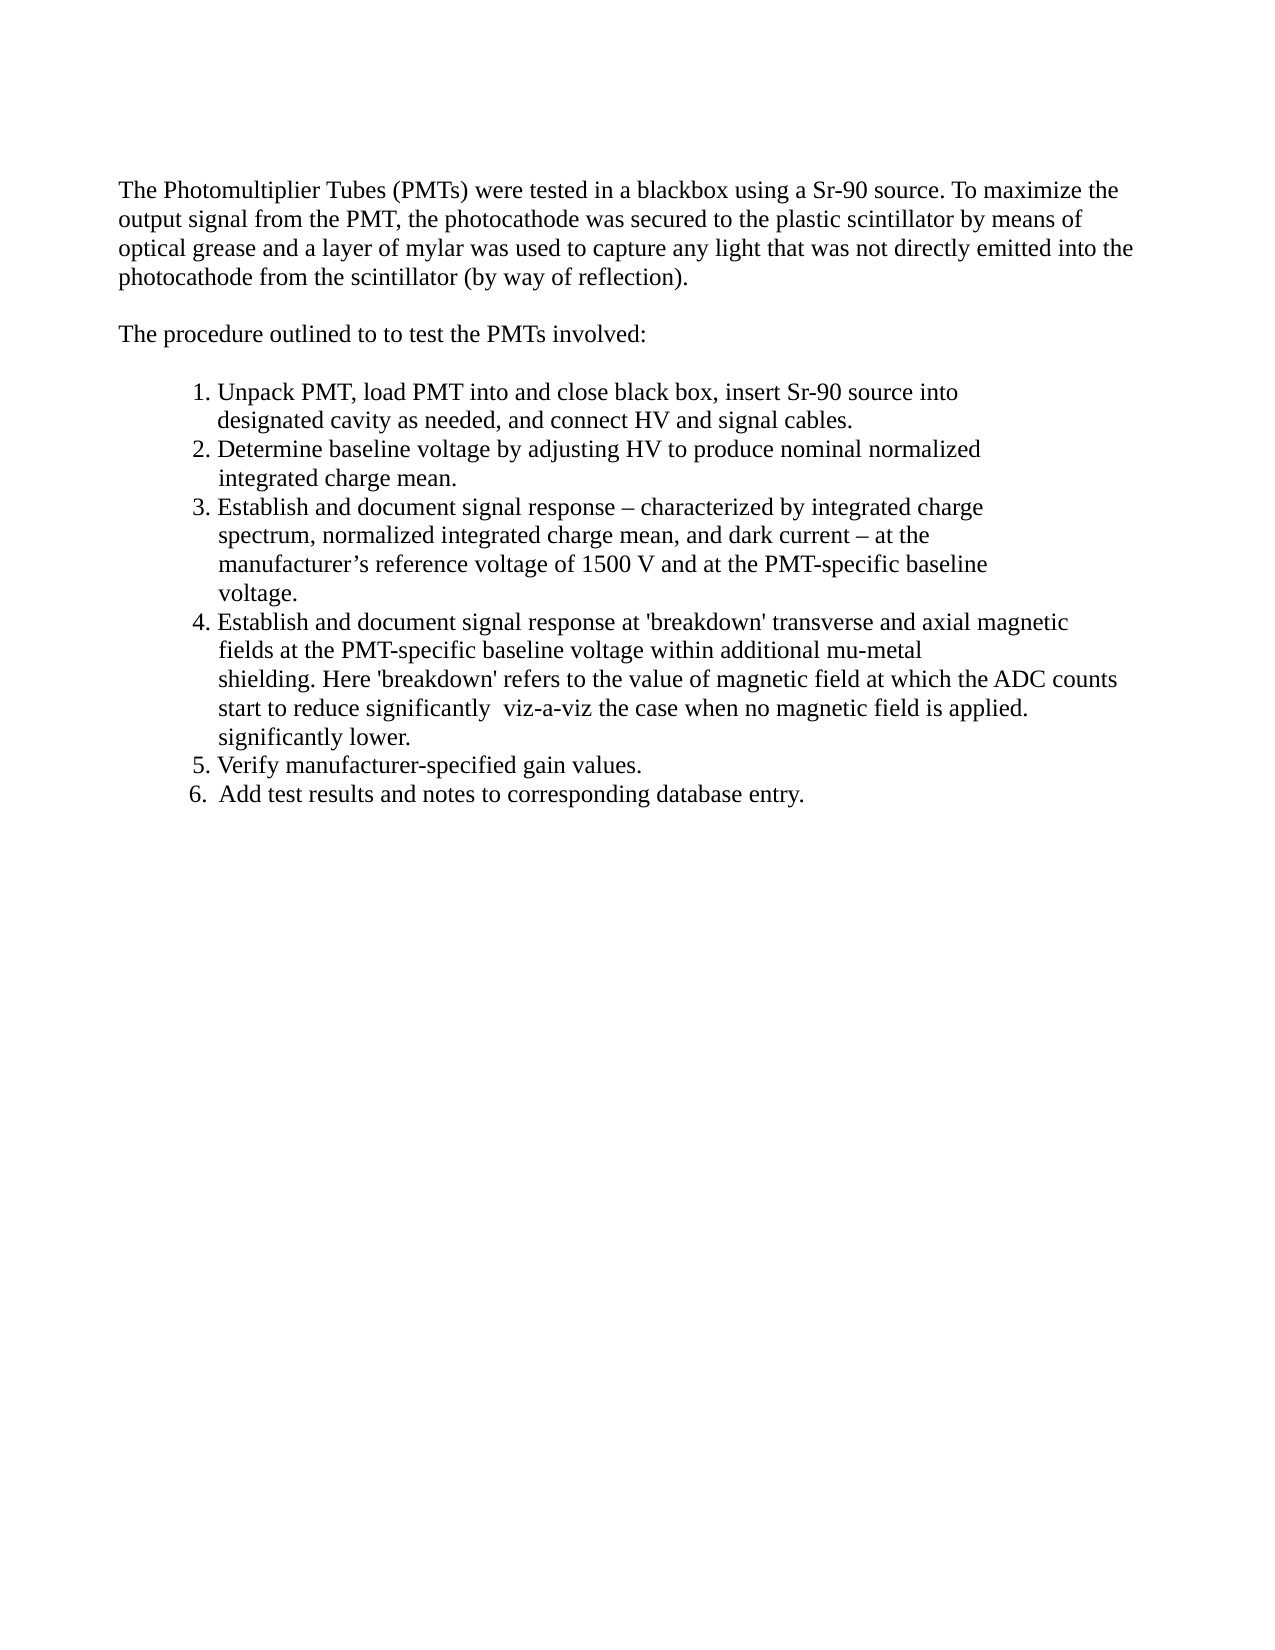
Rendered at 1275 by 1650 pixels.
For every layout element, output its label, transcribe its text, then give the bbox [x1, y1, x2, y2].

text The Photomultiplier Tubes (PMTs) were tested in a blackbox using a Sr-90 source. To maximize the output signal from the PMT, the photocathode was secured to the plastic scintillator by means of optical grease and a layer of mylar was used to capture any light that was not directly emitted into the photocathode from the scintillator (by way of reflection). [118, 176, 1157, 291]
text manufacturer’s reference voltage of 1500 V and at the PMT-specific baseline [118, 549, 1157, 578]
text start to reduce significantly viz-a-viz the case when no magnetic field is applied. [118, 693, 1157, 722]
text 5. Verify manufacturer-specified gain values. [118, 751, 1157, 779]
text spectrum, normalized integrated charge mean, and dark current – at the [118, 521, 1157, 549]
text 4. Establish and document signal response at 'breakdown' transverse and axial magnetic [118, 607, 1157, 636]
text designated cavity as needed, and connect HV and signal cables. [118, 406, 1157, 434]
text significantly lower. [118, 722, 1157, 751]
text integrated charge mean. [118, 463, 1157, 492]
text 3. Establish and document signal response – characterized by integrated charge [118, 492, 1157, 521]
text fields at the PMT-specific baseline voltage within additional mu-metal [118, 636, 1157, 664]
text 2. Determine baseline voltage by adjusting HV to produce nominal normalized [118, 434, 1157, 463]
text voltage. [118, 578, 1157, 607]
text shielding. Here 'breakdown' refers to the value of magnetic field at which the ADC counts [118, 664, 1157, 693]
text 1. Unpack PMT, load PMT into and close black box, insert Sr-90 source into [118, 377, 1157, 406]
text The procedure outlined to to test the PMTs involved: [118, 319, 1157, 348]
list 6. Add test results and notes to corresponding database entry. [120, 779, 1157, 808]
